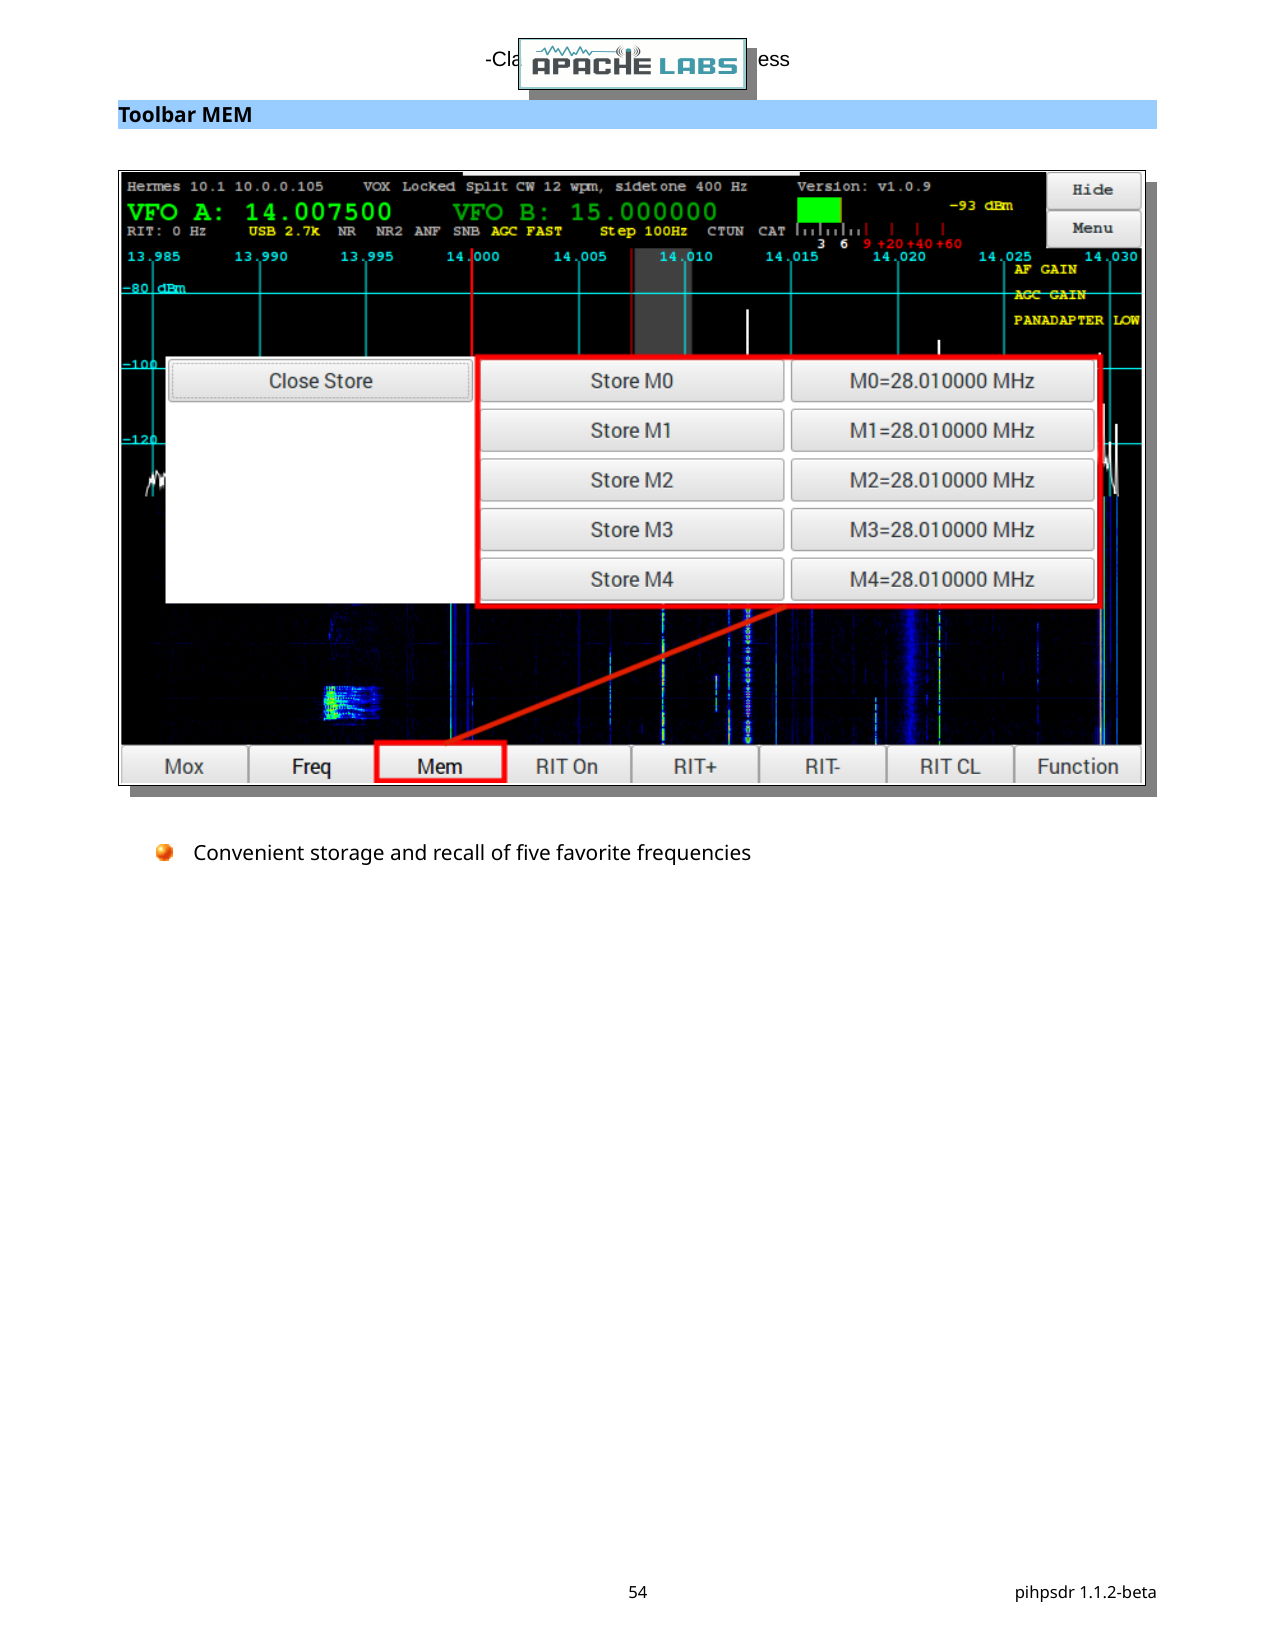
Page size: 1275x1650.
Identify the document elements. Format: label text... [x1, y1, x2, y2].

list Convenient storage and recall of five favorite frequencies [156, 838, 1157, 867]
picture [156, 844, 173, 861]
picture [121, 172, 1142, 783]
picture [521, 40, 744, 87]
subtitle Toolbar MEM [118, 100, 1157, 129]
